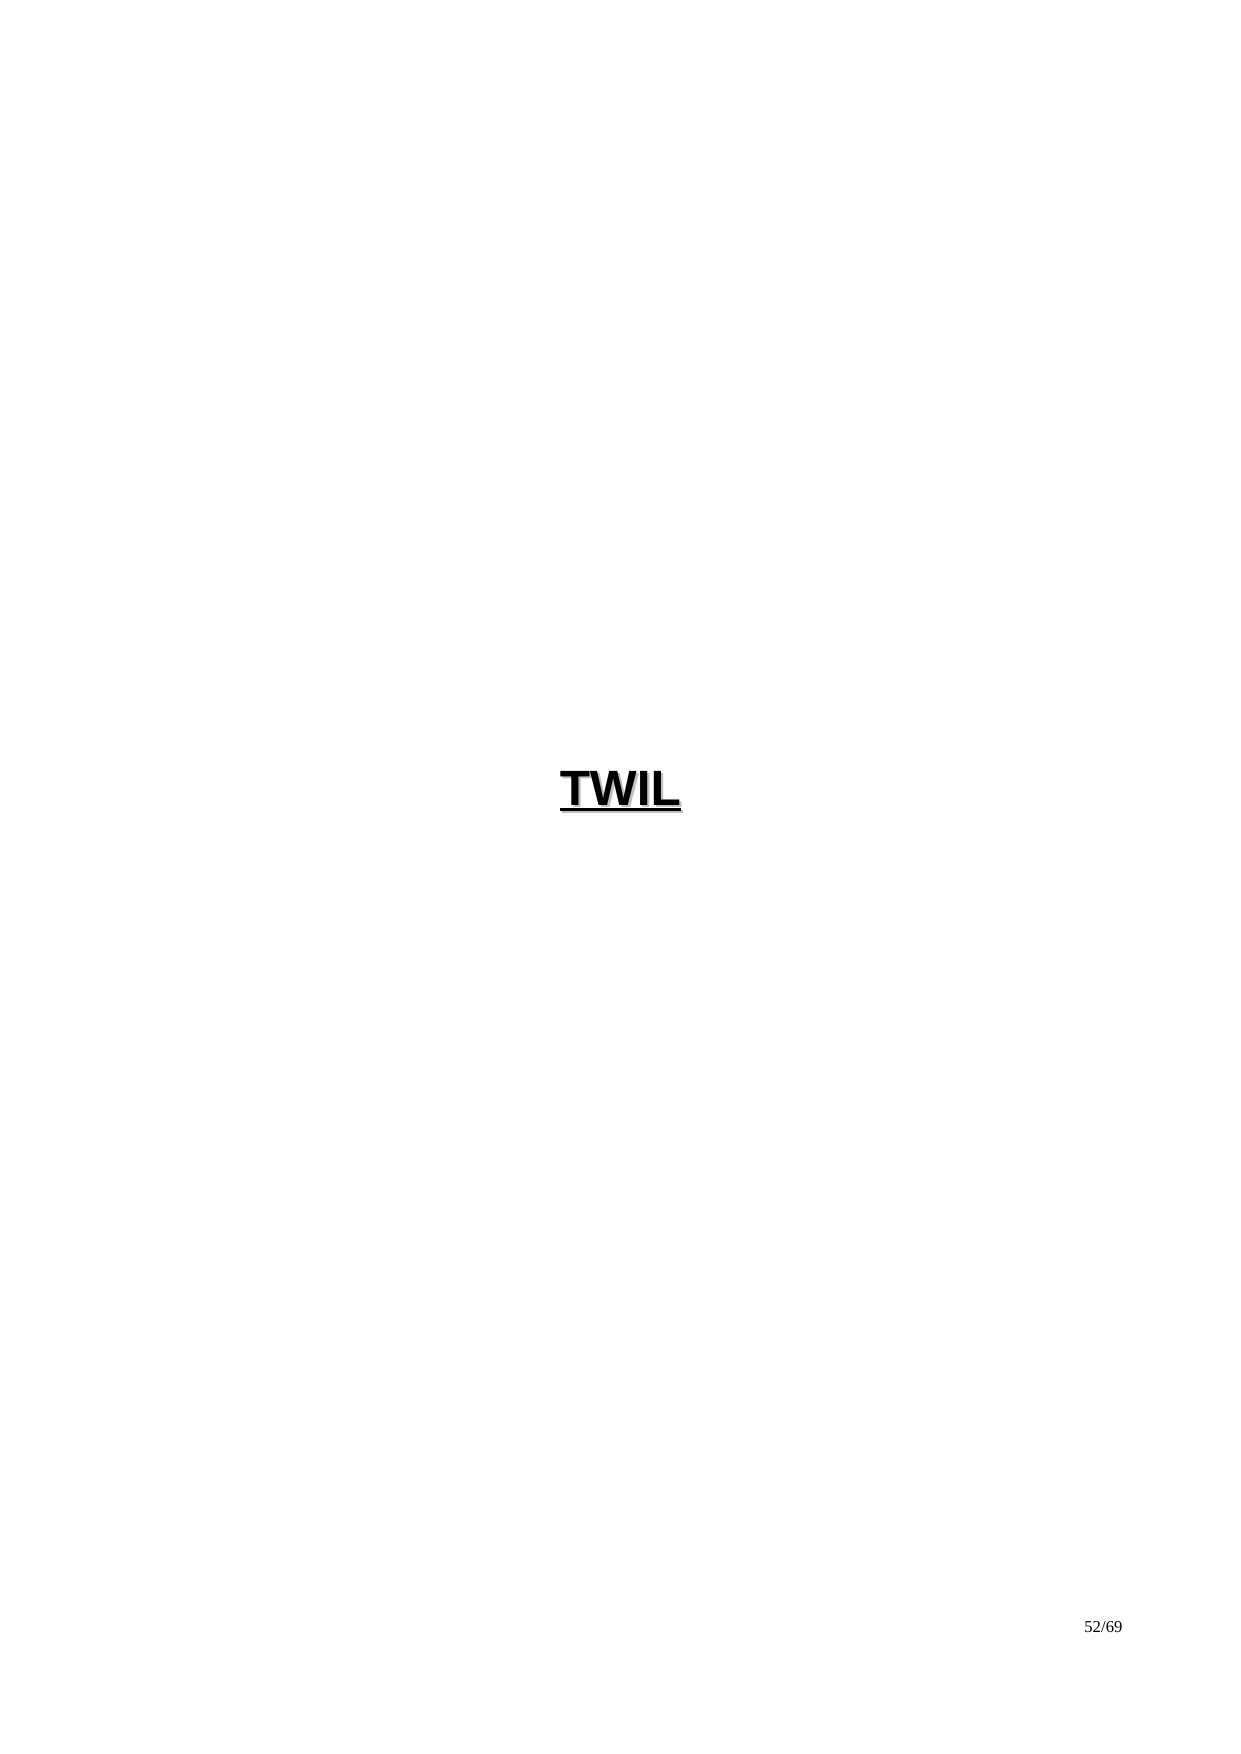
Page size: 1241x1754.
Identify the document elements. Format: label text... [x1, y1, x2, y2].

subtitle TWIL [118, 758, 1122, 816]
